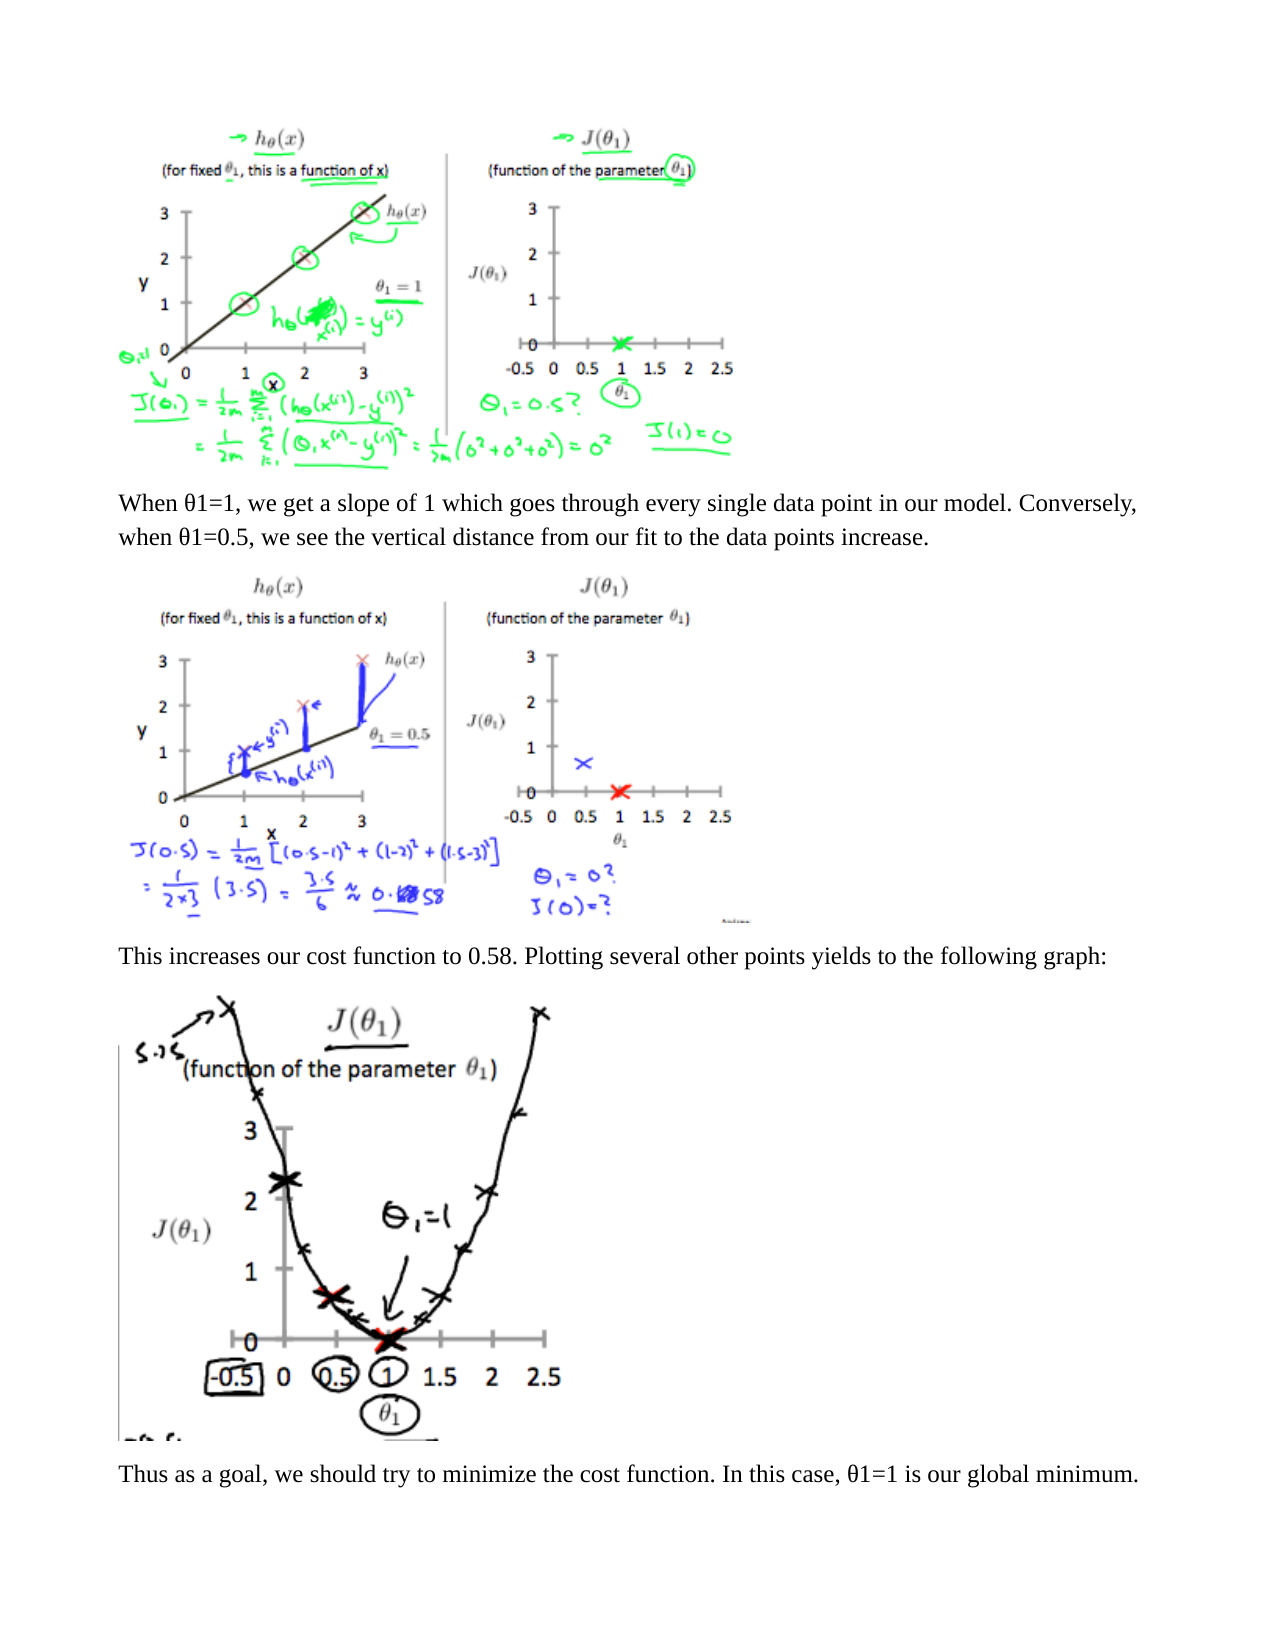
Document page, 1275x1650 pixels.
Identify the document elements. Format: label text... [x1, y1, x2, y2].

picture [118, 118, 761, 470]
text This increases our cost function to 0.58. Plotting several other points yields to the following graph: [118, 941, 1157, 970]
text When θ1​=1, we get a slope of 1 which goes through every single data point in our model. Conversely, when θ1​=0.5, we see the vertical distance from our fit to the data points increase. [118, 488, 1157, 550]
text Thus as a goal, we should try to minimize the cost function. In this case, θ1​=1 is our global minimum. [118, 1459, 1157, 1488]
picture [118, 569, 753, 923]
picture [118, 988, 594, 1441]
